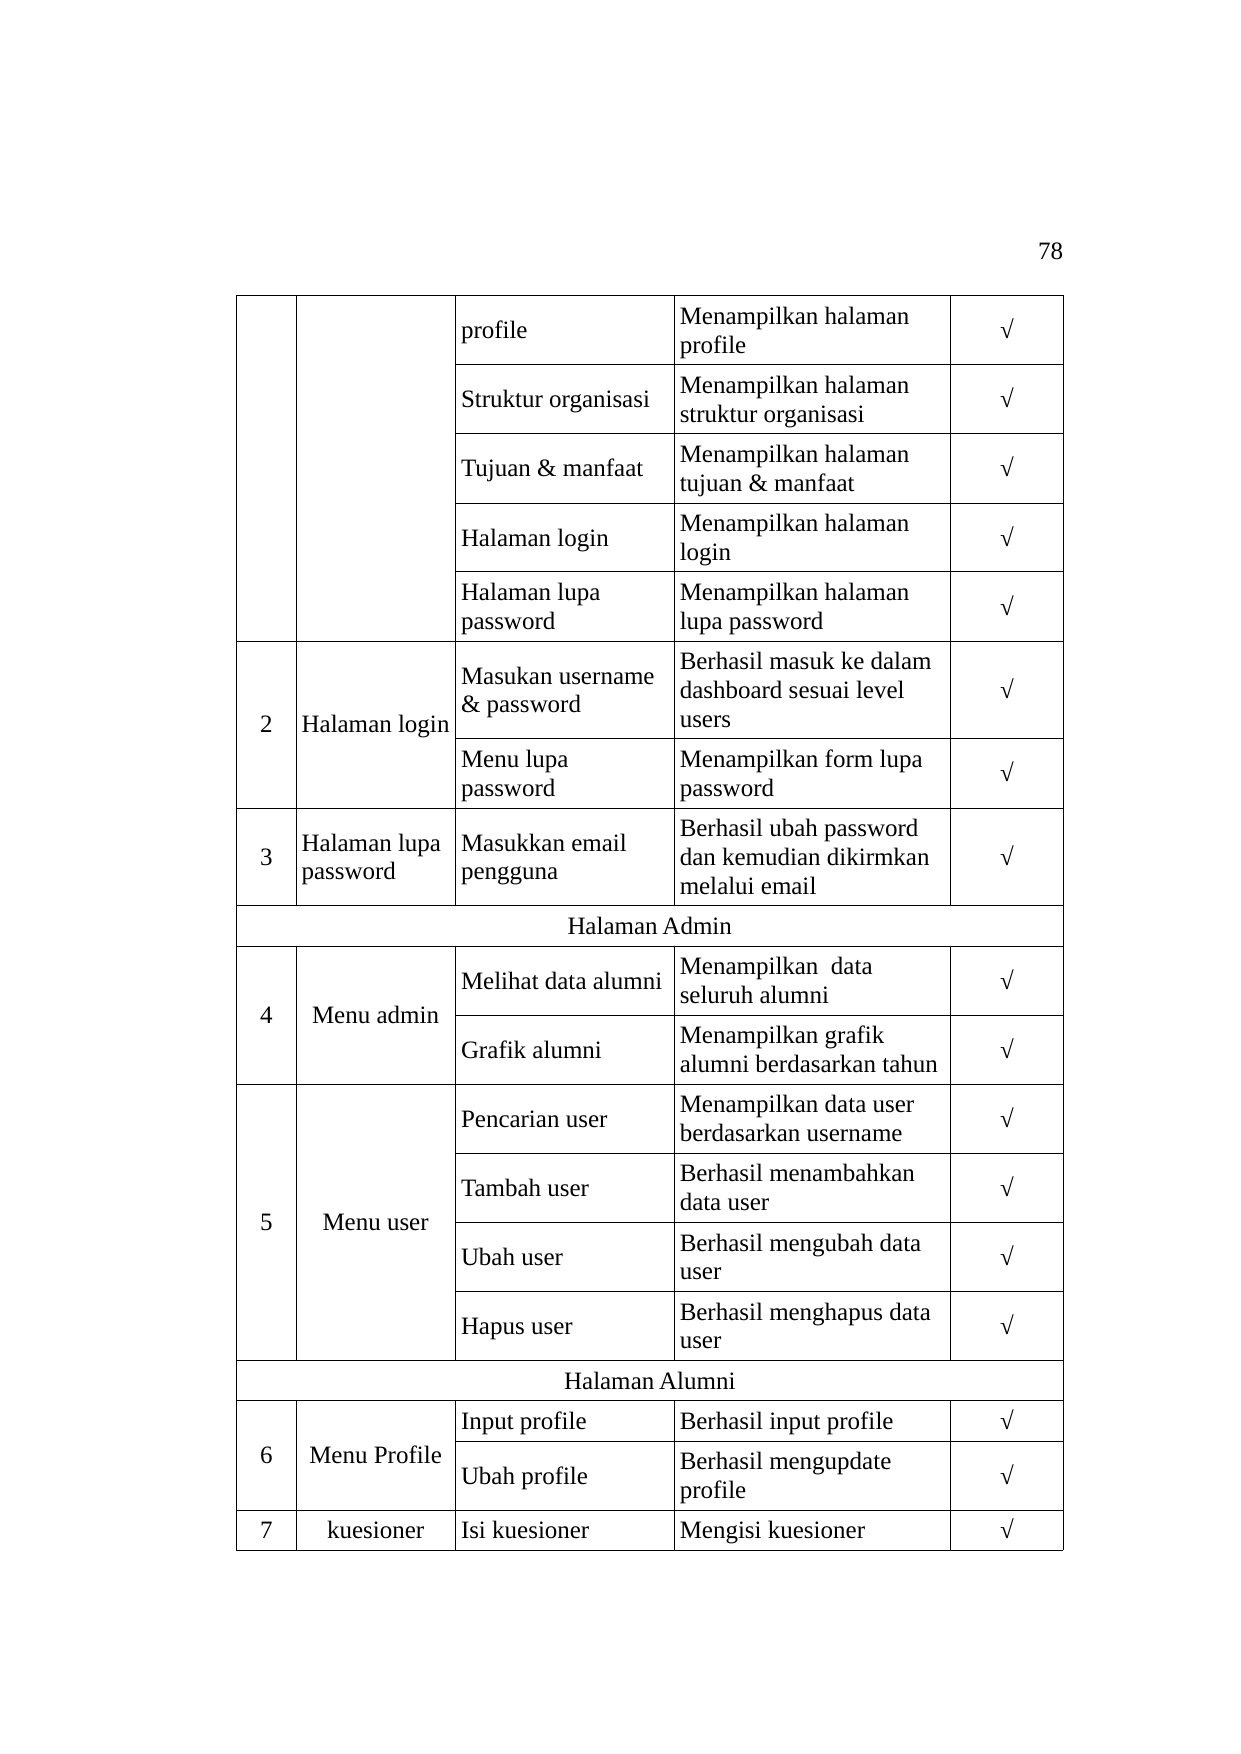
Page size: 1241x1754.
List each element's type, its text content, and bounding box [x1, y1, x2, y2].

table_cell √ [951, 1401, 1063, 1441]
table_cell [297, 296, 455, 641]
table_cell Halaman login [297, 642, 455, 807]
table_cell √ [951, 1085, 1063, 1153]
table_cell Halaman lupa password [297, 809, 455, 905]
table_cell Berhasil masuk ke dalam dashboard sesuai level users [675, 642, 950, 738]
table_cell Menu user [297, 1085, 455, 1360]
table_cell Berhasil menambahkan data user [675, 1154, 950, 1222]
table_cell Berhasil mengupdate profile [675, 1442, 950, 1509]
table_cell Struktur organisasi [456, 365, 674, 433]
table_cell Pencarian user [456, 1085, 674, 1153]
table_cell Input profile [456, 1401, 674, 1441]
table_cell Menampilkan form lupa password [675, 739, 950, 807]
table_cell √ [951, 1016, 1063, 1084]
table_cell √ [951, 572, 1063, 641]
table_cell Ubah profile [456, 1442, 674, 1509]
table_cell Tambah user [456, 1154, 674, 1222]
table_cell Menampilkan halaman struktur organisasi [675, 365, 950, 433]
table_cell Menampilkan data seluruh alumni [675, 947, 950, 1014]
table_cell Menu Profile [297, 1401, 455, 1509]
table_cell Berhasil mengubah data user [675, 1223, 950, 1291]
table_cell √ [951, 504, 1063, 571]
table_cell 4 [237, 947, 296, 1084]
table_cell Tujuan & manfaat [456, 434, 674, 502]
table_cell [237, 296, 296, 641]
table_cell 2 [237, 642, 296, 807]
table_cell Isi kuesioner [456, 1511, 674, 1550]
table_cell √ [951, 1442, 1063, 1509]
table_cell √ [951, 296, 1063, 364]
table_cell 7 [237, 1511, 296, 1550]
table_cell Hapus user [456, 1292, 674, 1360]
table_cell √ [951, 809, 1063, 905]
table_cell Berhasil menghapus data user [675, 1292, 950, 1360]
table_cell Menampilkan grafik alumni berdasarkan tahun [675, 1016, 950, 1084]
table_cell √ [951, 365, 1063, 433]
table_cell 5 [237, 1085, 296, 1360]
table_cell √ [951, 642, 1063, 738]
table_cell Masukan username & password [456, 642, 674, 738]
table_cell √ [951, 947, 1063, 1014]
table_cell Menampilkan halaman tujuan & manfaat [675, 434, 950, 502]
table_cell Menampilkan halaman profile [675, 296, 950, 364]
table_cell √ [951, 739, 1063, 807]
table_cell √ [951, 1292, 1063, 1360]
table_cell √ [951, 1154, 1063, 1222]
table_cell √ [951, 434, 1063, 502]
table_cell Mengisi kuesioner [675, 1511, 950, 1550]
table_cell Halaman Alumni [237, 1361, 1063, 1400]
table_cell Grafik alumni [456, 1016, 674, 1084]
table_cell Menu lupa password [456, 739, 674, 807]
table_cell Berhasil ubah password dan kemudian dikirmkan melalui email [675, 809, 950, 905]
table_cell 6 [237, 1401, 296, 1509]
table_cell Halaman lupa password [456, 572, 674, 641]
table_cell Ubah user [456, 1223, 674, 1291]
table_cell 3 [237, 809, 296, 905]
table_cell Menampilkan halaman lupa password [675, 572, 950, 641]
table_cell Halaman Admin [237, 906, 1063, 946]
table_cell √ [951, 1511, 1063, 1550]
table_cell Menampilkan halaman login [675, 504, 950, 571]
table_cell Berhasil input profile [675, 1401, 950, 1441]
table_cell Menampilkan data user berdasarkan username [675, 1085, 950, 1153]
table_cell Masukkan email pengguna [456, 809, 674, 905]
table_cell Menu admin [297, 947, 455, 1084]
table_cell Melihat data alumni [456, 947, 674, 1014]
table_cell kuesioner [297, 1511, 455, 1550]
table_cell Halaman login [456, 504, 674, 571]
table_cell profile [456, 296, 674, 364]
table_cell √ [951, 1223, 1063, 1291]
